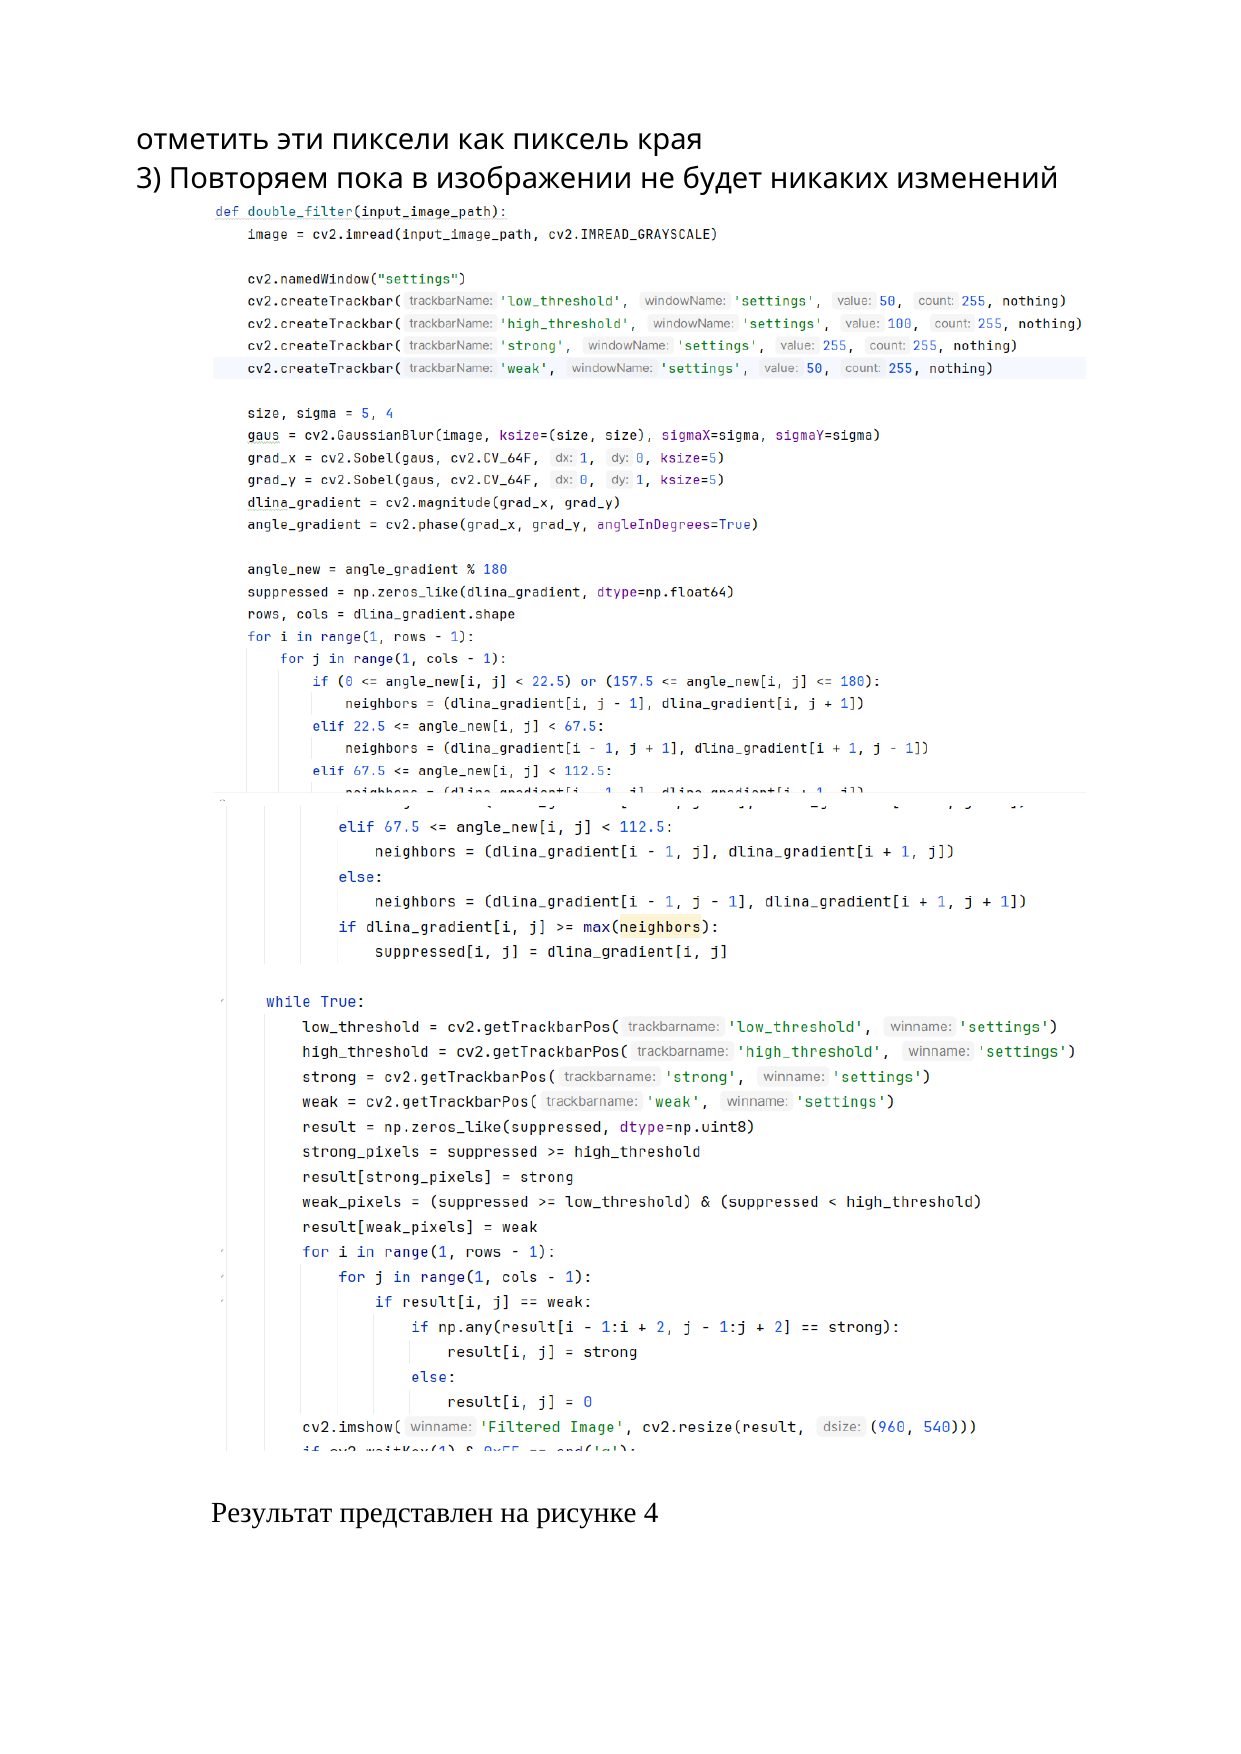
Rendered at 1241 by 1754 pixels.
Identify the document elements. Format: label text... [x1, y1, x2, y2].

text 3) Повторяем пока в изображении не будет никаких изменений [136, 158, 1163, 197]
text Результат представлен на рисунке 4 [136, 1495, 1163, 1528]
text отметить эти пиксели как пиксель края [136, 118, 1163, 158]
